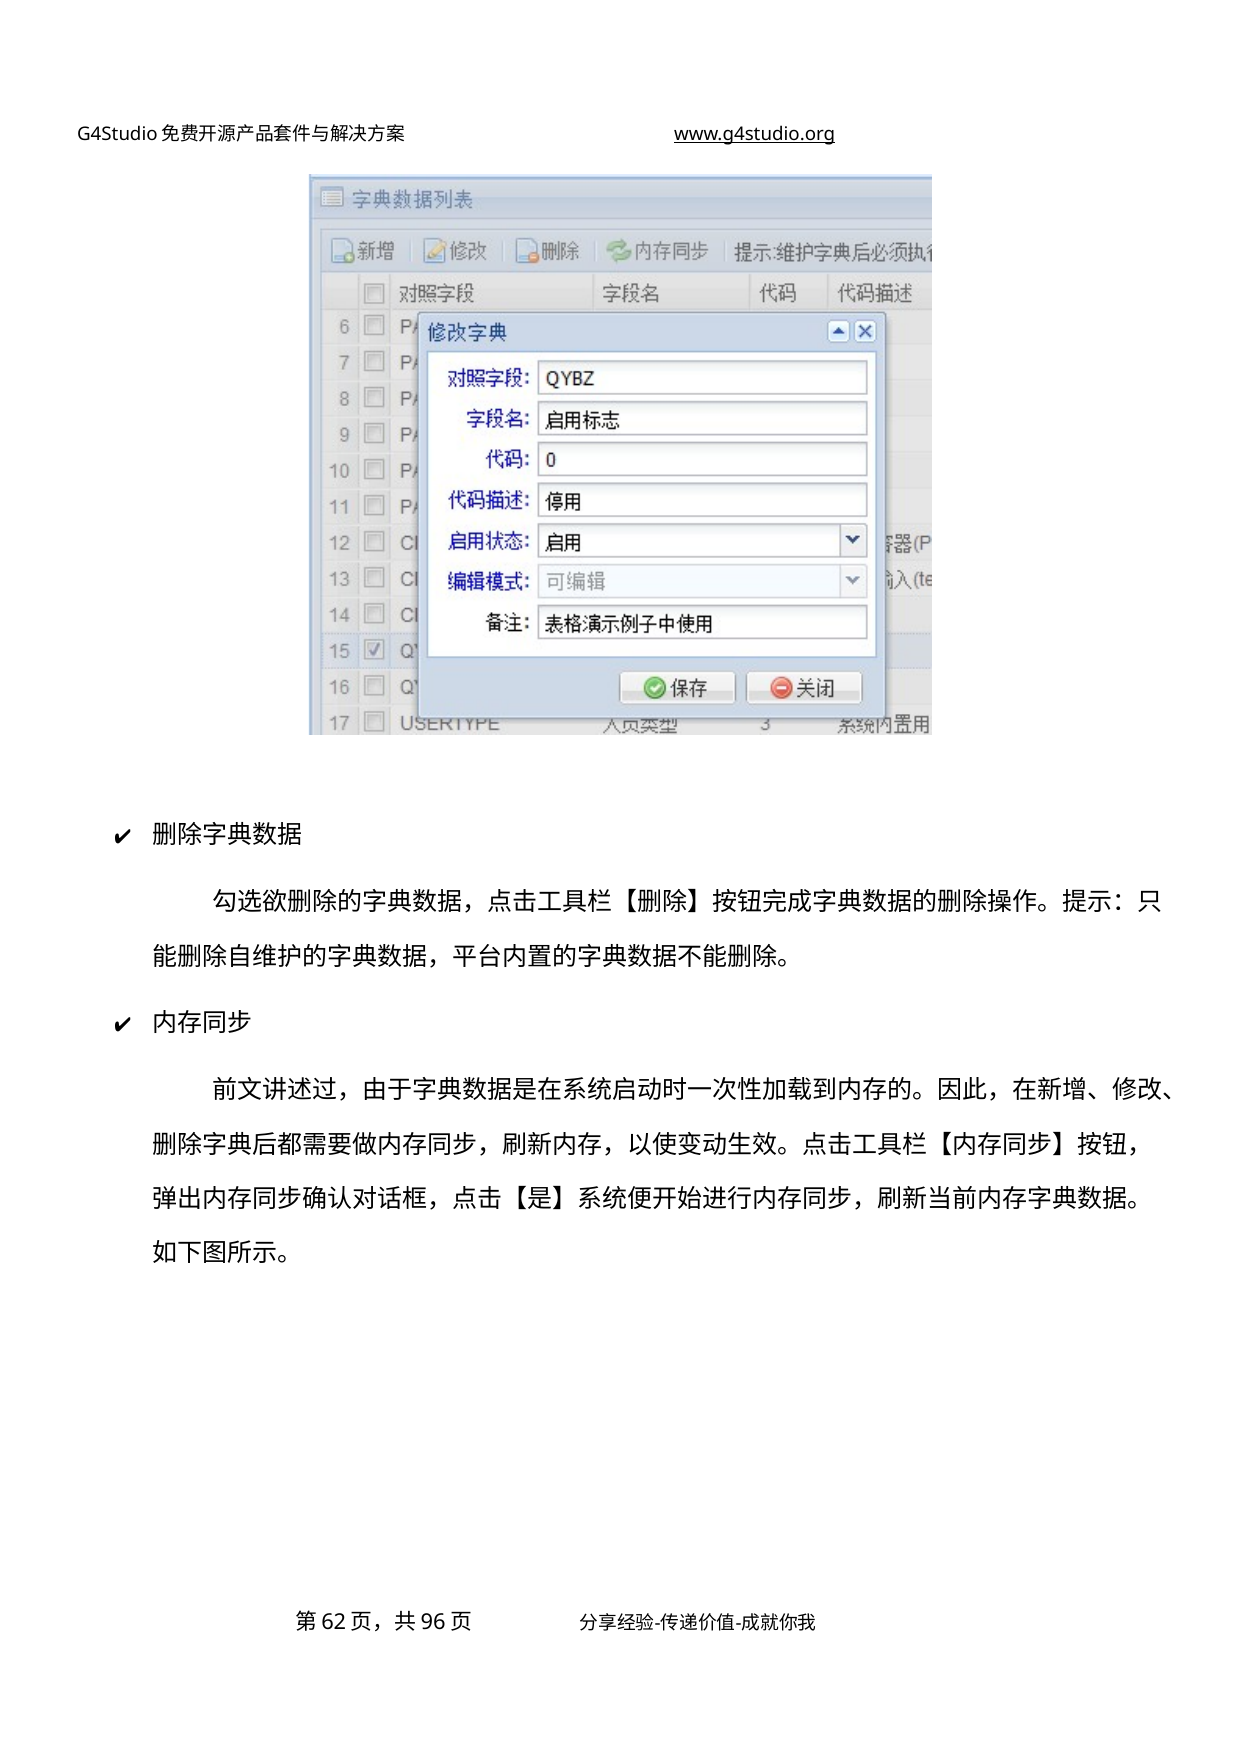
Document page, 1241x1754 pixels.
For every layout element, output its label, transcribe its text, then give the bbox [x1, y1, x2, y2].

list 删除字典数据 [114, 815, 1163, 851]
picture [308, 174, 932, 735]
list 内存同步 [114, 1003, 1163, 1039]
list 前文讲述过，由于字典数据是在系统启动时一次性加载到内存的。因此，在新增、修改、删除字典后都需要做内存同步，刷新内存，以使变动生效。点击工具栏【内存同步】按钮，弹出内存同步确认对话框，点击【是】系统便开始进行内存同步，刷新当前内存字典数据。如下图所示。 [114, 1070, 1163, 1269]
list 勾选欲删除的字典数据，点击工具栏【删除】按钮完成字典数据的删除操作。提示：只能删除自维护的字典数据，平台内置的字典数据不能删除。 [114, 882, 1163, 972]
